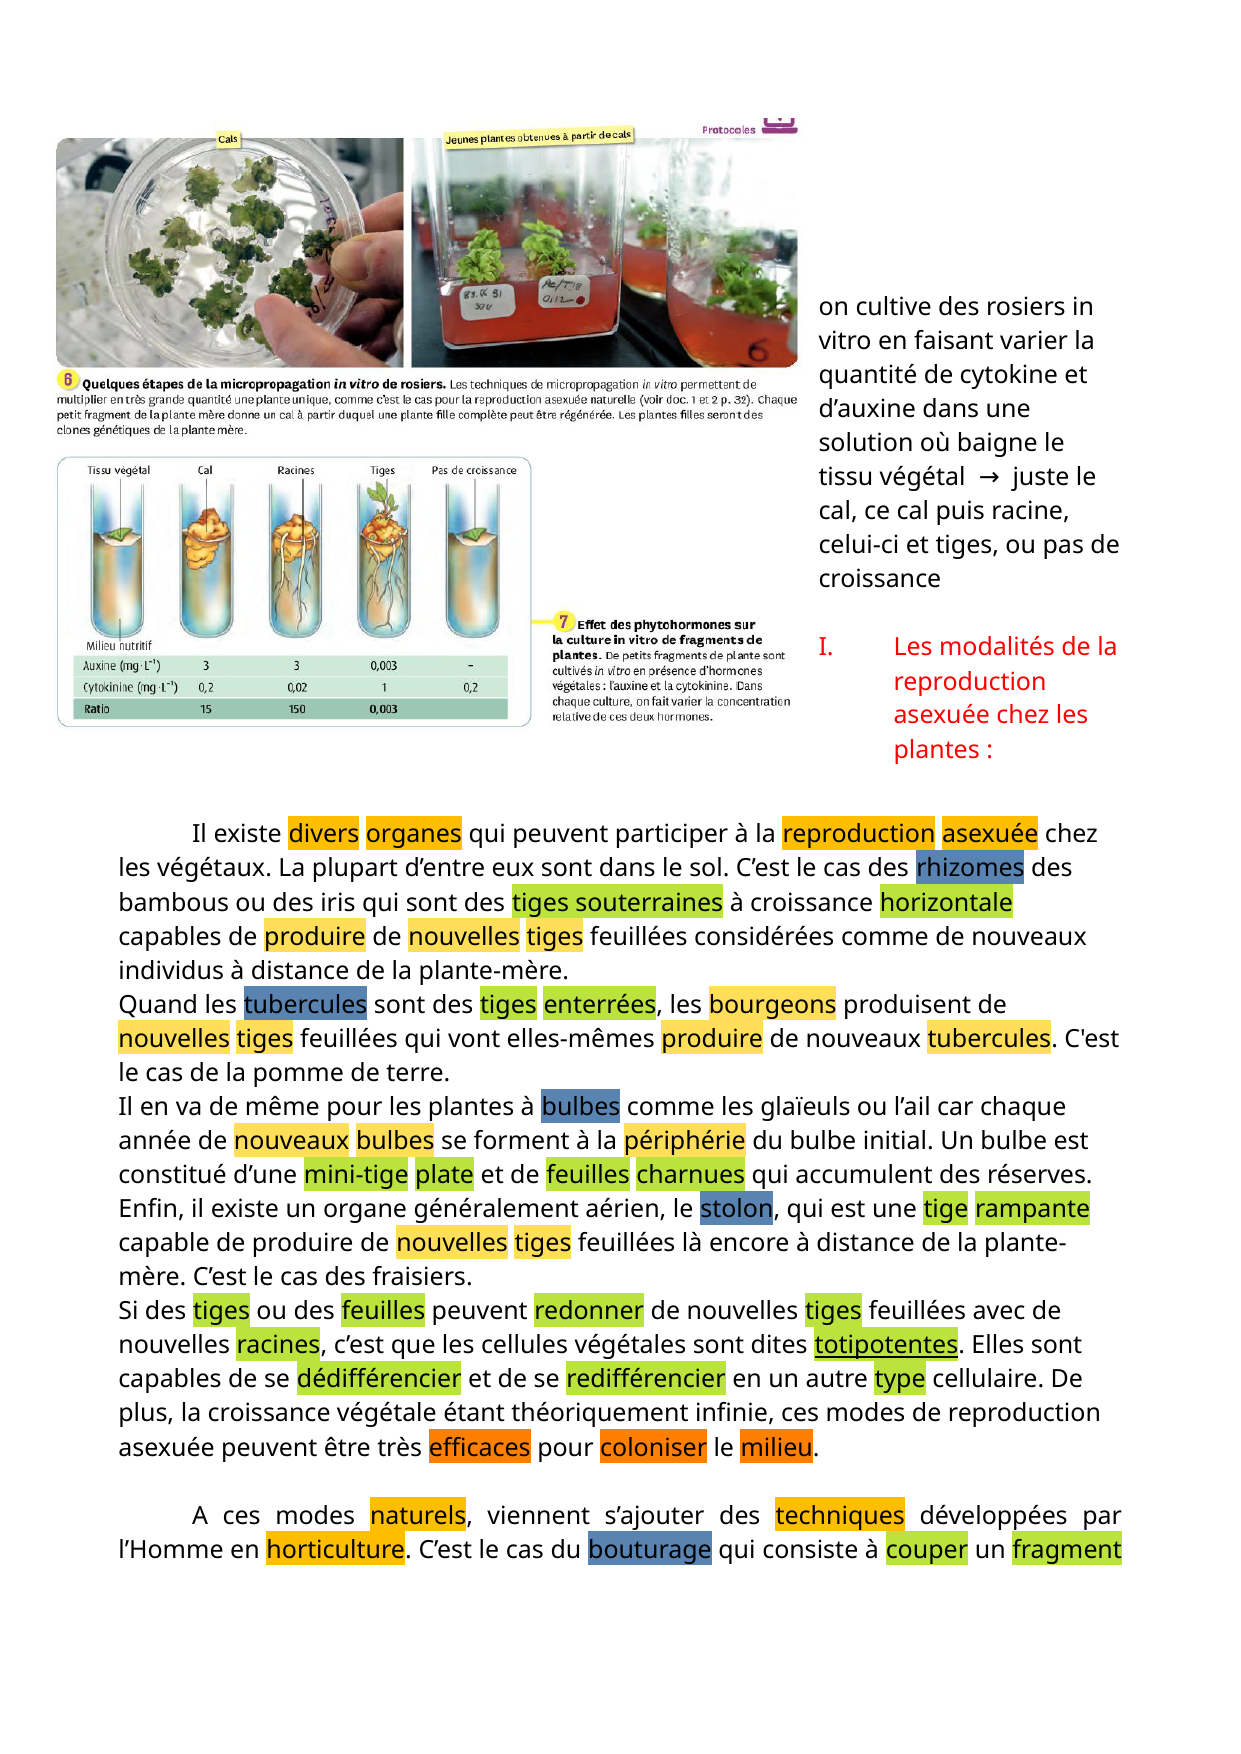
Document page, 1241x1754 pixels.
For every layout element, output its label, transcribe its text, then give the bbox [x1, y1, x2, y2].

text Enfin, il existe un organe généralement aérien, le stolon, qui est une tige rampante capable de produire de nouvelles tiges feuillées là encore à distance de la plante-mère. C’est le cas des fraisiers. [118, 1191, 1122, 1293]
text Il existe divers organes qui peuvent participer à la reproduction asexuée chez les végétaux. La plupart d’entre eux sont dans le sol. C’est le cas des rhizomes des bambous ou des iris qui sont des tiges souterraines à croissance horizontale capables de produire de nouvelles tiges feuillées considérées comme de nouveaux individus à distance de la plante-mère. [118, 816, 1122, 986]
list Les modalités de la reproduction asexuée chez les plantes : [59, 629, 1122, 765]
text on cultive des rosiers in vitro en faisant varier la quantité de cytokine et d’auxine dans une solution où baigne le tissu végétal → juste le cal, ce cal puis racine, celui-ci et tiges, ou pas de croissance [819, 288, 1122, 595]
text A ces modes naturels, viennent s’ajouter des techniques développées par l’Homme en horticulture. C’est le cas du bouturage qui consiste à couper un fragment [118, 1497, 1122, 1565]
picture [29, 118, 819, 733]
text Quand les tubercules sont des tiges enterrées, les bourgeons produisent de nouvelles tiges feuillées qui vont elles-mêmes produire de nouveaux tubercules. C'est le cas de la pomme de terre. [118, 986, 1122, 1088]
text Si des tiges ou des feuilles peuvent redonner de nouvelles tiges feuillées avec de nouvelles racines, c’est que les cellules végétales sont dites totipotentes. Elles sont capables de se dédifférencier et de se redifférencier en un autre type cellulaire. De plus, la croissance végétale étant théoriquement infinie, ces modes de reproduction asexuée peuvent être très efficaces pour coloniser le milieu. [118, 1293, 1122, 1463]
text Il en va de même pour les plantes à bulbes comme les glaïeuls ou l’ail car chaque année de nouveaux bulbes se forment à la périphérie du bulbe initial. Un bulbe est constitué d’une mini-tige plate et de feuilles charnues qui accumulent des réserves. [118, 1088, 1122, 1191]
